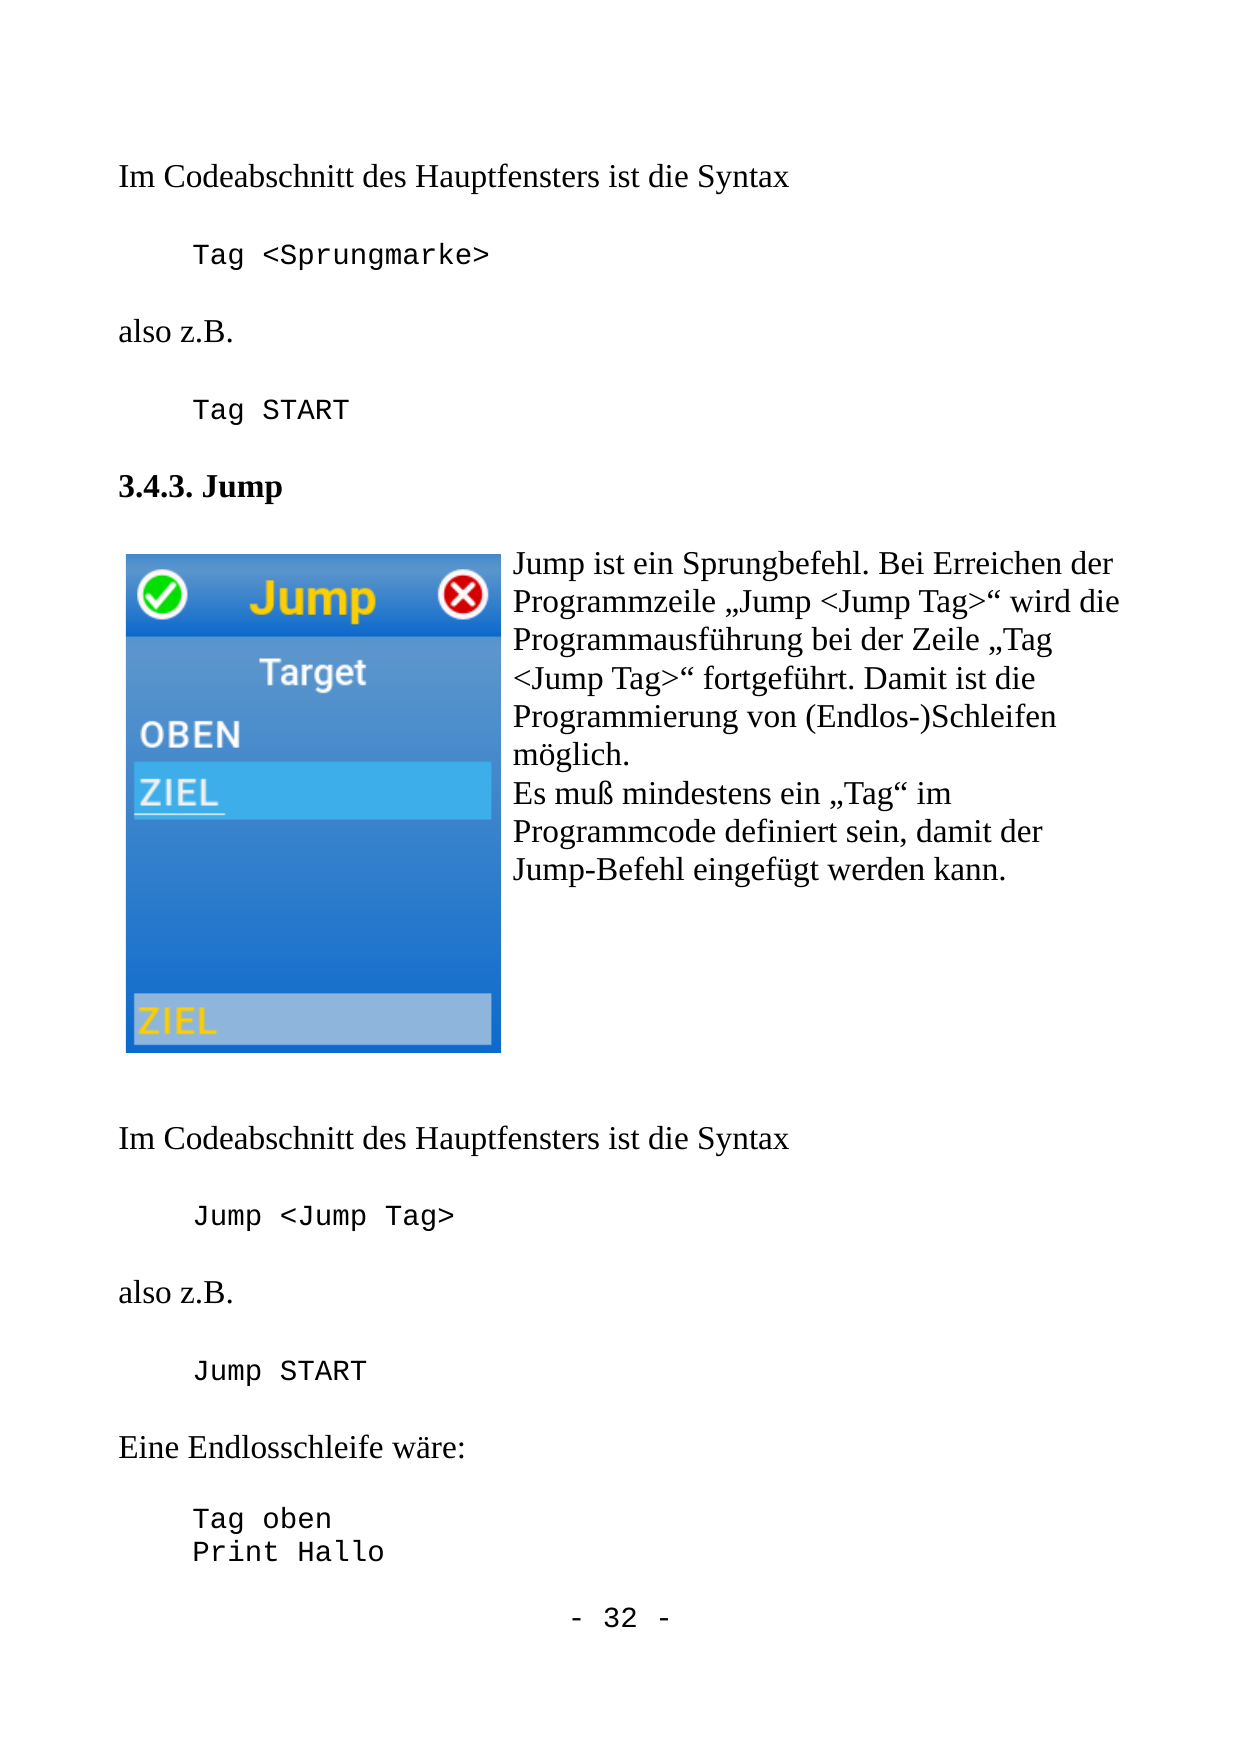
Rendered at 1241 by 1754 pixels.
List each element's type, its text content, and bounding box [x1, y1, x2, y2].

text Jump START [118, 1349, 1122, 1389]
text Im Codeabschnitt des Hauptfensters ist die Syntax [118, 1118, 1122, 1156]
text Jump ist ein Sprungbefehl. Bei Erreichen der Programmzeile „Jump <Jump Tag>“ wird die Programmausführung bei der Zeile „Tag <Jump Tag>“ fortgeführt. Damit ist die Programmierung von (Endlos-)Schleifen möglich. [118, 543, 1122, 773]
text 3.4.3. Jump [118, 466, 1122, 504]
text Tag oben [118, 1504, 1122, 1537]
text also z.B. [118, 311, 1122, 350]
text Jump <Jump Tag> [118, 1194, 1122, 1234]
text Tag <Sprungmarke> [118, 233, 1122, 273]
text Tag START [118, 388, 1122, 428]
text Es muß mindestens ein „Tag“ im Programmcode definiert sein, damit der Jump-Befehl eingefügt werden kann. [501, 773, 1122, 888]
text Print Hallo [118, 1537, 1122, 1570]
text also z.B. [118, 1273, 1122, 1311]
text Im Codeabschnitt des Hauptfensters ist die Syntax [118, 156, 1122, 195]
text Eine Endlosschleife wäre: [118, 1428, 1122, 1466]
picture [125, 554, 501, 1053]
